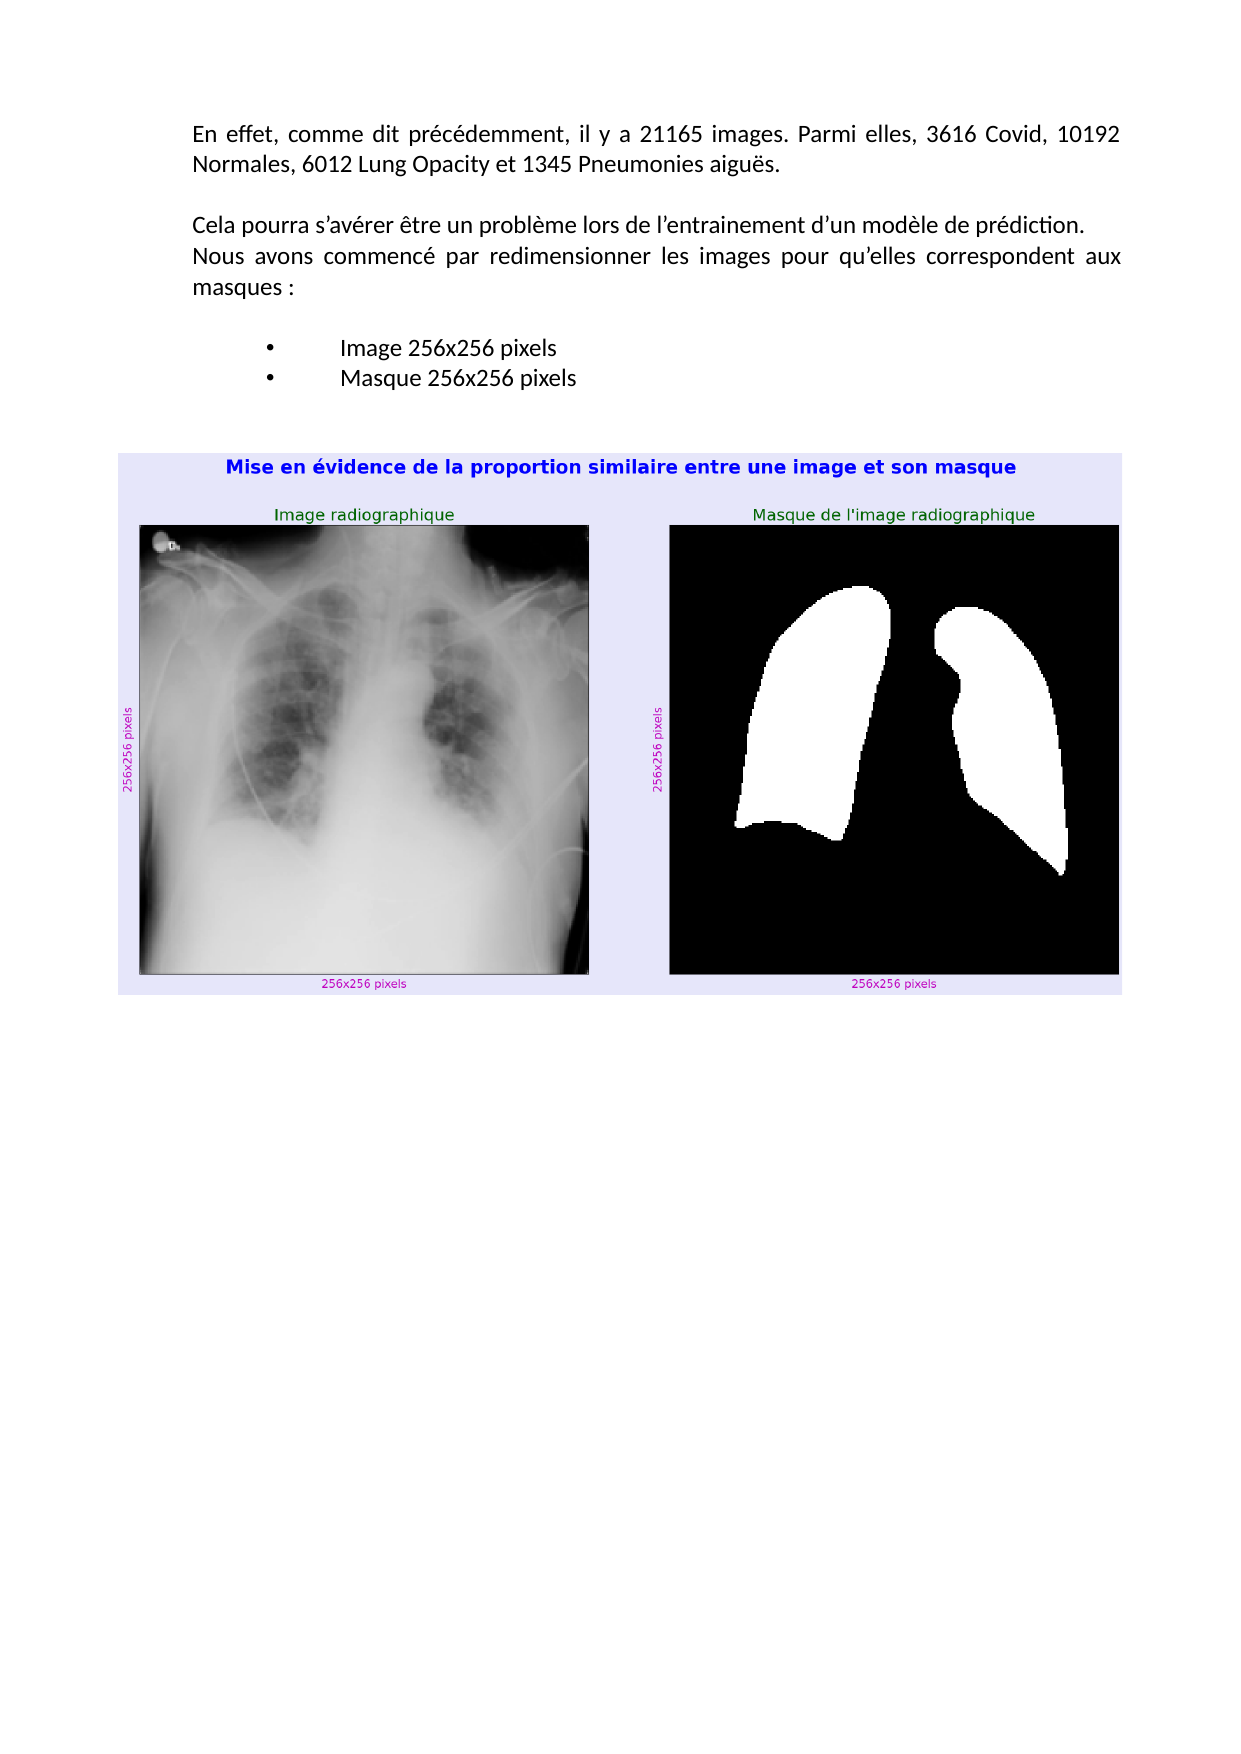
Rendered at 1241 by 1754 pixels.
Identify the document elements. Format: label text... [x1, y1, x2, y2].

text En effet, comme dit précédemment, il y a 21165 images. Parmi elles, 3616 Covid, 10192 Normales, 6012 Lung Opacity et 1345 Pneumonies aiguës. [192, 118, 1122, 179]
text Cela pourra s’avérer être un problème lors de l’entrainement d’un modèle de prédiction. [192, 210, 1122, 240]
list Masque 256x256 pixels [266, 362, 1122, 393]
list Image 256x256 pixels [266, 332, 1122, 362]
picture [118, 453, 1123, 995]
text Nous avons commencé par redimensionner les images pour qu’elles correspondent aux masques : [192, 240, 1122, 332]
